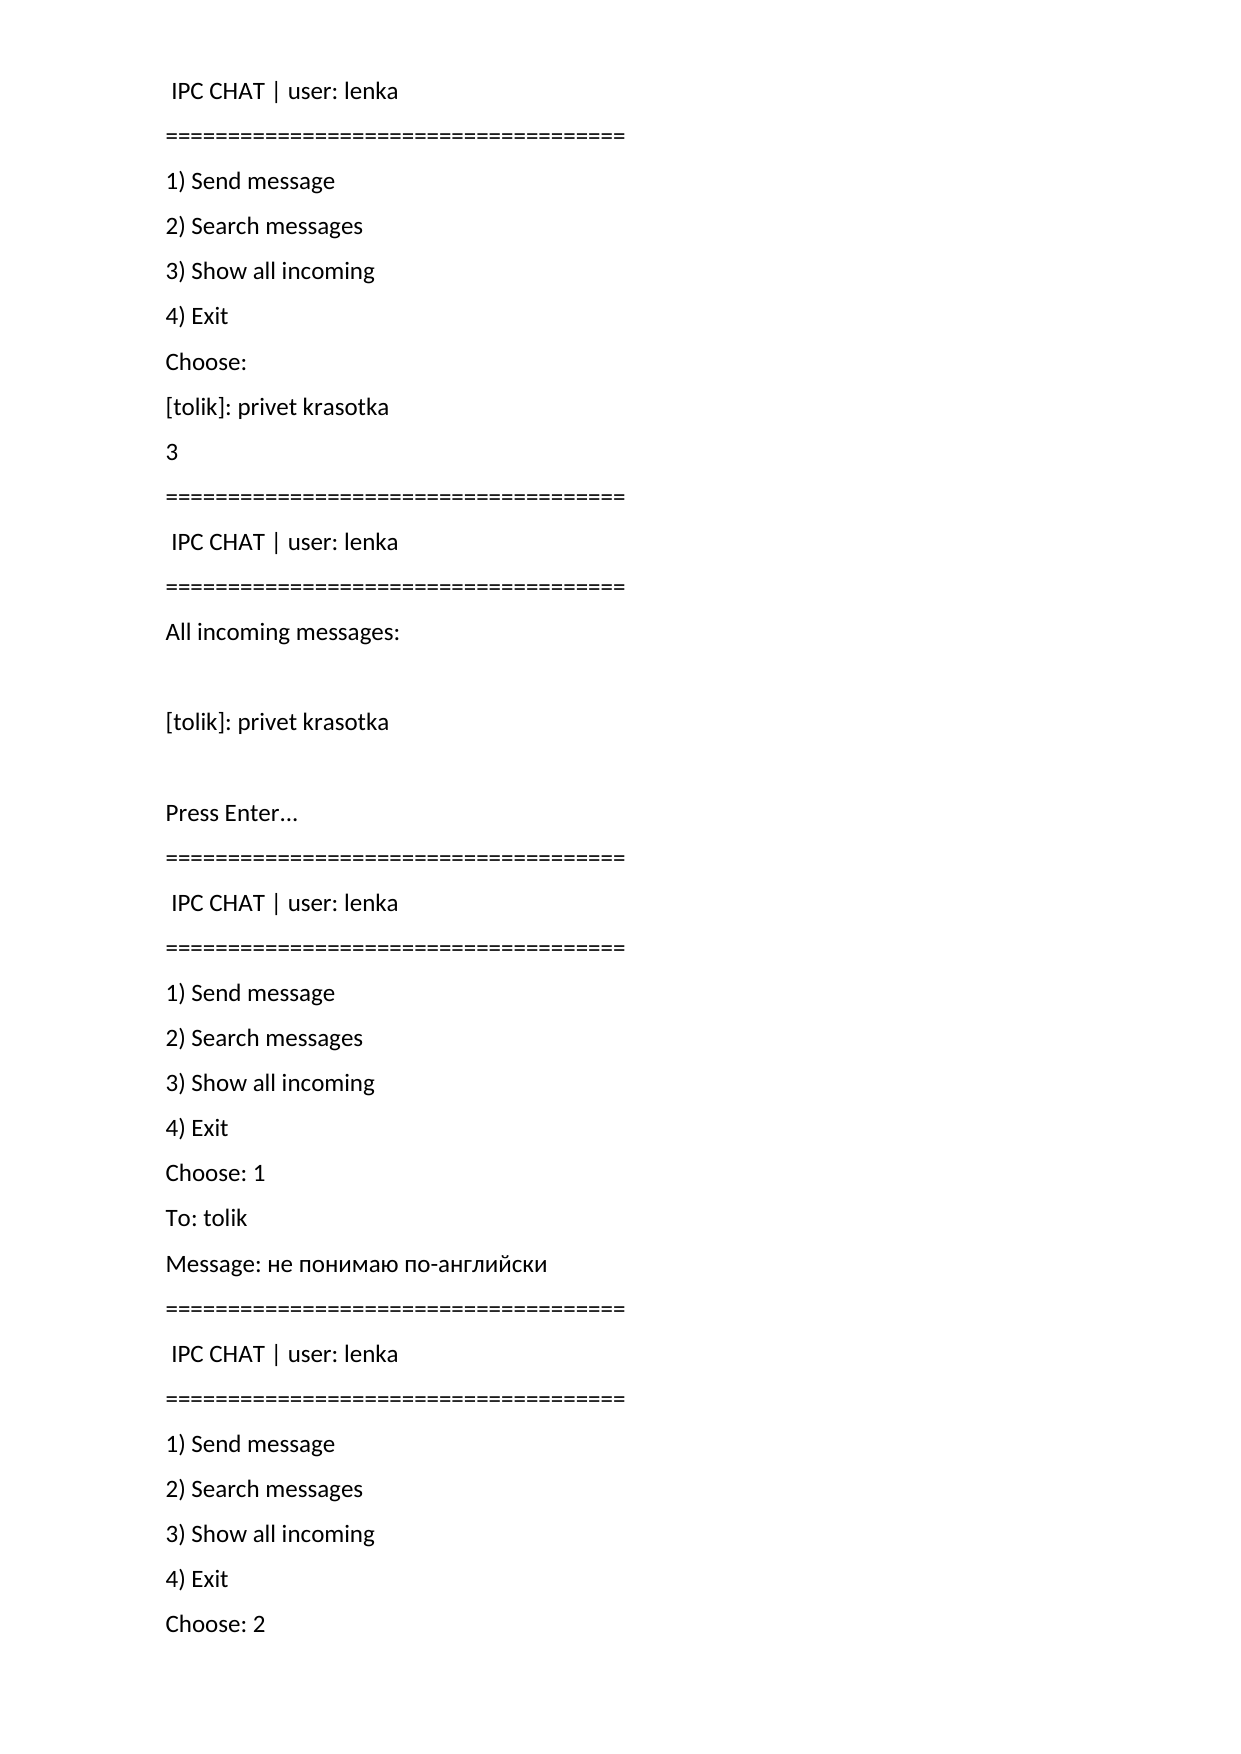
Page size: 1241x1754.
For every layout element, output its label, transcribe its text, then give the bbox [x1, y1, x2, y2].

text IPC CHAT | user: lenka [106, 1338, 1147, 1368]
text ===================================== [106, 571, 1147, 602]
text IPC CHAT | user: lenka [106, 526, 1147, 557]
text ===================================== [106, 932, 1147, 962]
text 1) Send message [106, 165, 1147, 196]
text 1) Send message [106, 977, 1147, 1008]
text ===================================== [106, 120, 1147, 151]
text 1) Send message [106, 1428, 1147, 1459]
text ===================================== [106, 1293, 1147, 1323]
text 2) Search messages [106, 210, 1147, 241]
text ===================================== [106, 1383, 1147, 1413]
text [tolik]: privet krasotka [106, 706, 1147, 737]
text 3 [106, 436, 1147, 466]
text ===================================== [106, 842, 1147, 872]
text 2) Search messages [106, 1022, 1147, 1053]
text IPC CHAT | user: lenka [106, 75, 1147, 106]
text 4) Exit [106, 301, 1147, 331]
text Choose: 2 [106, 1608, 1147, 1639]
text Choose: [106, 346, 1147, 376]
text IPC CHAT | user: lenka [106, 887, 1147, 917]
text [tolik]: privet krasotka [106, 391, 1147, 421]
text 4) Exit [106, 1112, 1147, 1143]
text 4) Exit [106, 1563, 1147, 1594]
text ===================================== [106, 481, 1147, 511]
text Message: не понимаю по-английски [106, 1248, 1147, 1278]
text All incoming messages: [106, 616, 1147, 647]
text 3) Show all incoming [106, 255, 1147, 286]
text To: tolik [106, 1203, 1147, 1233]
text Choose: 1 [106, 1157, 1147, 1188]
text Press Enter... [106, 797, 1147, 827]
text 3) Show all incoming [106, 1067, 1147, 1098]
text 2) Search messages [106, 1473, 1147, 1504]
text 3) Show all incoming [106, 1518, 1147, 1549]
